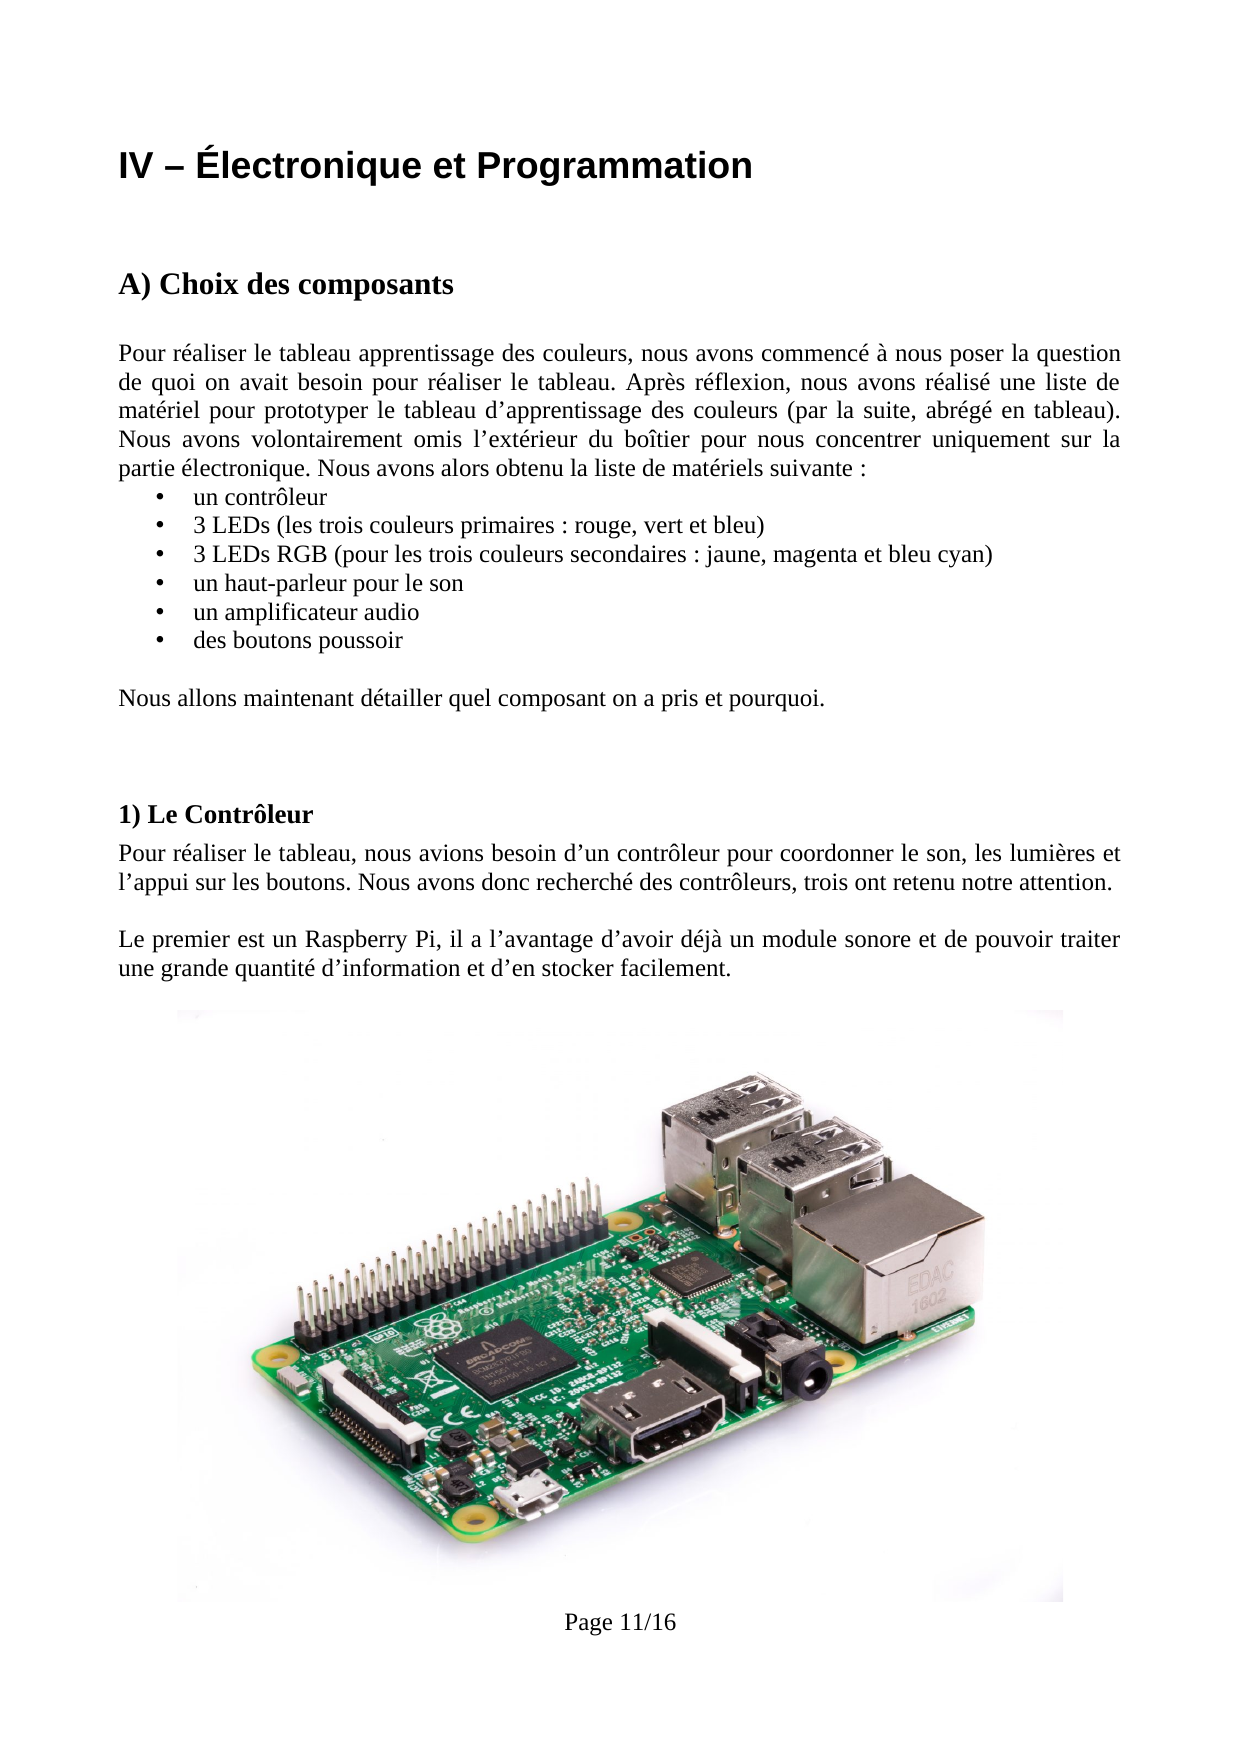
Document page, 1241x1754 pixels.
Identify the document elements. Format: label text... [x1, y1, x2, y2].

text Pour réaliser le tableau apprentissage des couleurs, nous avons commencé à nous poser la question de quoi on avait besoin pour réaliser le tableau. Après réflexion, nous avons réalisé une liste de matériel pour prototyper le tableau d’apprentissage des couleurs (par la suite, abrégé en tableau). Nous avons volontairement omis l’extérieur du boîtier pour nous concentrer uniquement sur la partie électronique. Nous avons alors obtenu la liste de matériels suivante : [118, 338, 1122, 482]
text Nous allons maintenant détailler quel composant on a pris et pourquoi. [118, 683, 1122, 712]
list 3 LEDs RGB (pour les trois couleurs secondaires : jaune, magenta et bleu cyan) [156, 539, 1122, 568]
list des boutons poussoir [156, 626, 1122, 654]
subtitle A) Choix des composants [118, 265, 1122, 301]
list un haut-parleur pour le son [156, 568, 1122, 597]
list 3 LEDs (les trois couleurs primaires : rouge, vert et bleu) [156, 511, 1122, 539]
text Pour réaliser le tableau, nous avions besoin d’un contrôleur pour coordonner le son, les lumières et l’appui sur les boutons. Nous avons donc recherché des contrôleurs, trois ont retenu notre attention. [118, 838, 1122, 895]
subtitle 1) Le Contrôleur [118, 798, 1122, 829]
list un contrôleur [156, 482, 1122, 511]
subtitle IV – Électronique et Programmation [118, 143, 1122, 186]
list un amplificateur audio [156, 597, 1122, 626]
text Le premier est un Raspberry Pi, il a l’avantage d’avoir déjà un module sonore et de pouvoir traiter une grande quantité d’information et d’en stocker facilement. [118, 924, 1122, 982]
picture [177, 1010, 1064, 1602]
